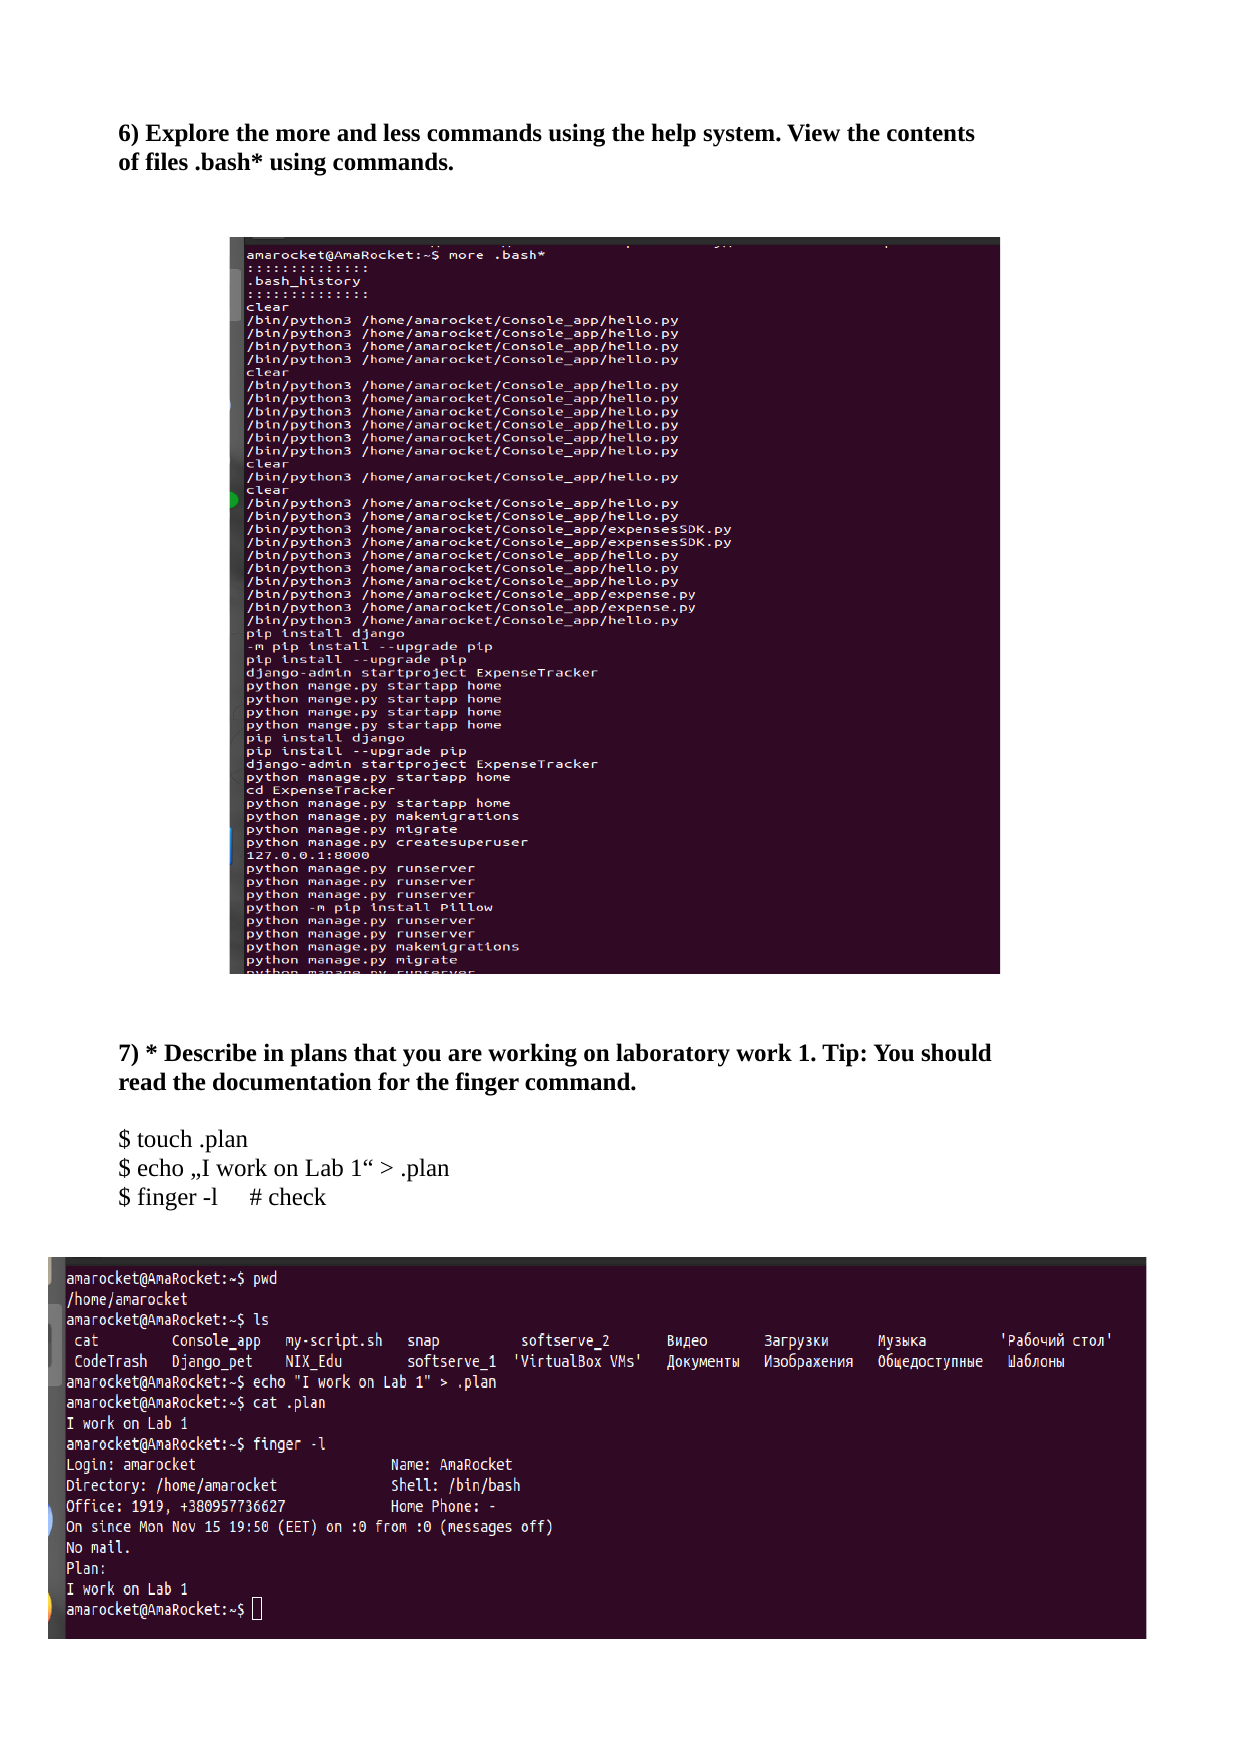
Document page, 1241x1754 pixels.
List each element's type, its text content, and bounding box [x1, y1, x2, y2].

text $ touch .plan [118, 1124, 1122, 1153]
picture [229, 237, 309, 974]
text read the documentation for the finger command. [118, 1067, 1122, 1096]
picture [48, 1257, 400, 1365]
text $ finger -l # check [118, 1182, 1122, 1211]
text of files .bash* using commands. [118, 147, 1122, 176]
text $ echo „I work on Lab 1“ > .plan [118, 1153, 1122, 1182]
text 7) * Describe in plans that you are working on laboratory work 1. Tip: You should [118, 1038, 1122, 1067]
text 6) Explore the more and less commands using the help system. View the contents [118, 118, 1122, 147]
